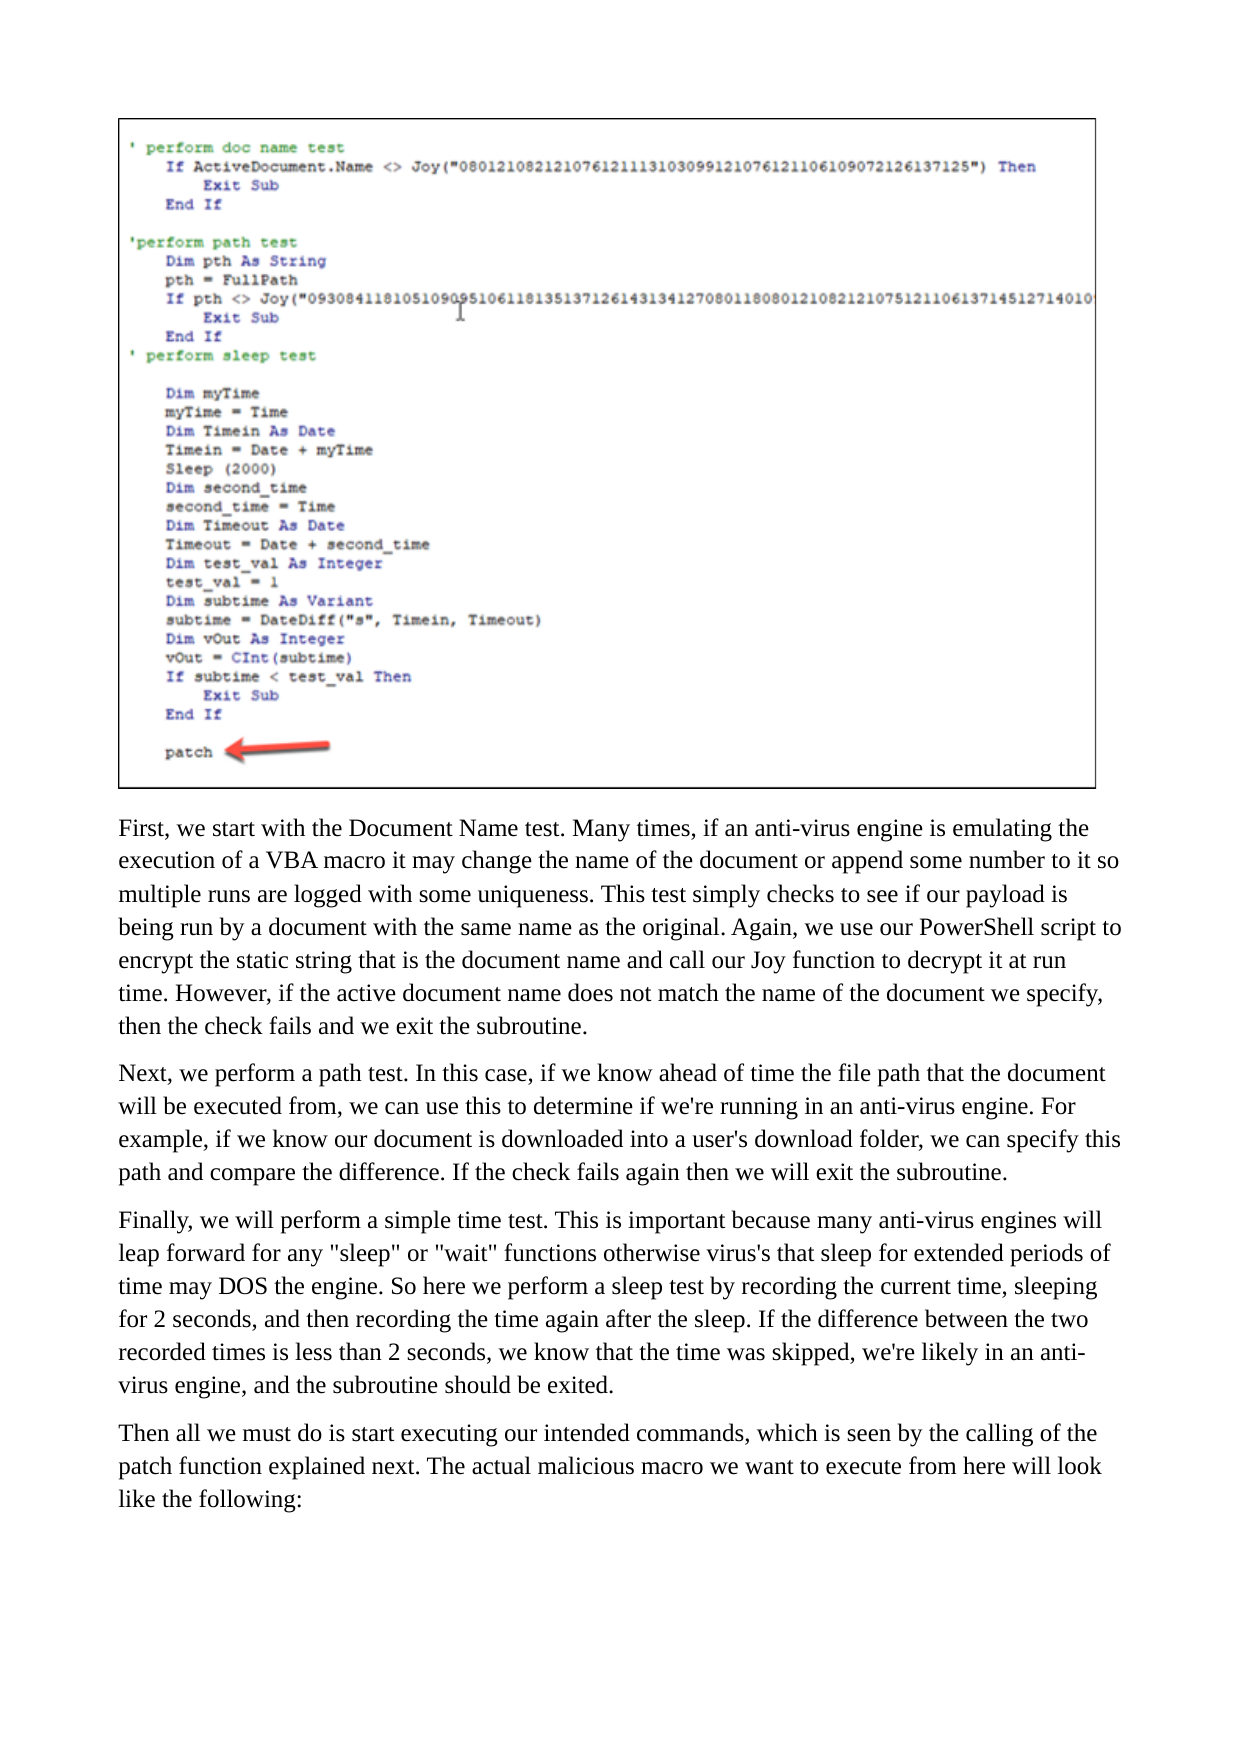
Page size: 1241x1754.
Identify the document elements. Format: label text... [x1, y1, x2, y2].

text Then all we must do is start executing our intended commands, which is seen by the calling of the patch function explained next. The actual malicious macro we want to execute from here will look like the following: [118, 1418, 1122, 1512]
text First, we start with the Document Name test. Many times, if an anti-virus engine is emulating the execution of a VBA macro it may change the name of the document or append some number to it so multiple runs are logged with some uniqueness. This test simply checks to see if our payload is being run by a document with the same name as the original. Again, we use our PowerShell script to encrypt the static string that is the document name and call our Joy function to decrypt it at run time. However, if the active document name does not match the name of the document we specify, then the check fails and we exit the subroutine. [118, 813, 1122, 1039]
text Next, we perform a path test. In this case, if we know ahead of time the file path that the document will be executed from, we can use this to determine if we're running in an anti-virus engine. For example, if we know our document is downloaded into a user's download folder, we can specify this path and compare the difference. If the check fails again then we will exit the subroutine. [118, 1058, 1122, 1186]
picture [118, 118, 1097, 789]
text Finally, we will perform a simple time test. This is important because many anti-virus engines will leap forward for any "sleep" or "wait" functions otherwise virus's that sleep for extended periods of time may DOS the engine. So here we perform a sleep test by recording the current time, sleeping for 2 seconds, and then recording the time again after the sleep. If the difference between the two recorded times is less than 2 seconds, we know that the time was skipped, we're likely in an anti-virus engine, and the subroutine should be exited. [118, 1205, 1122, 1399]
